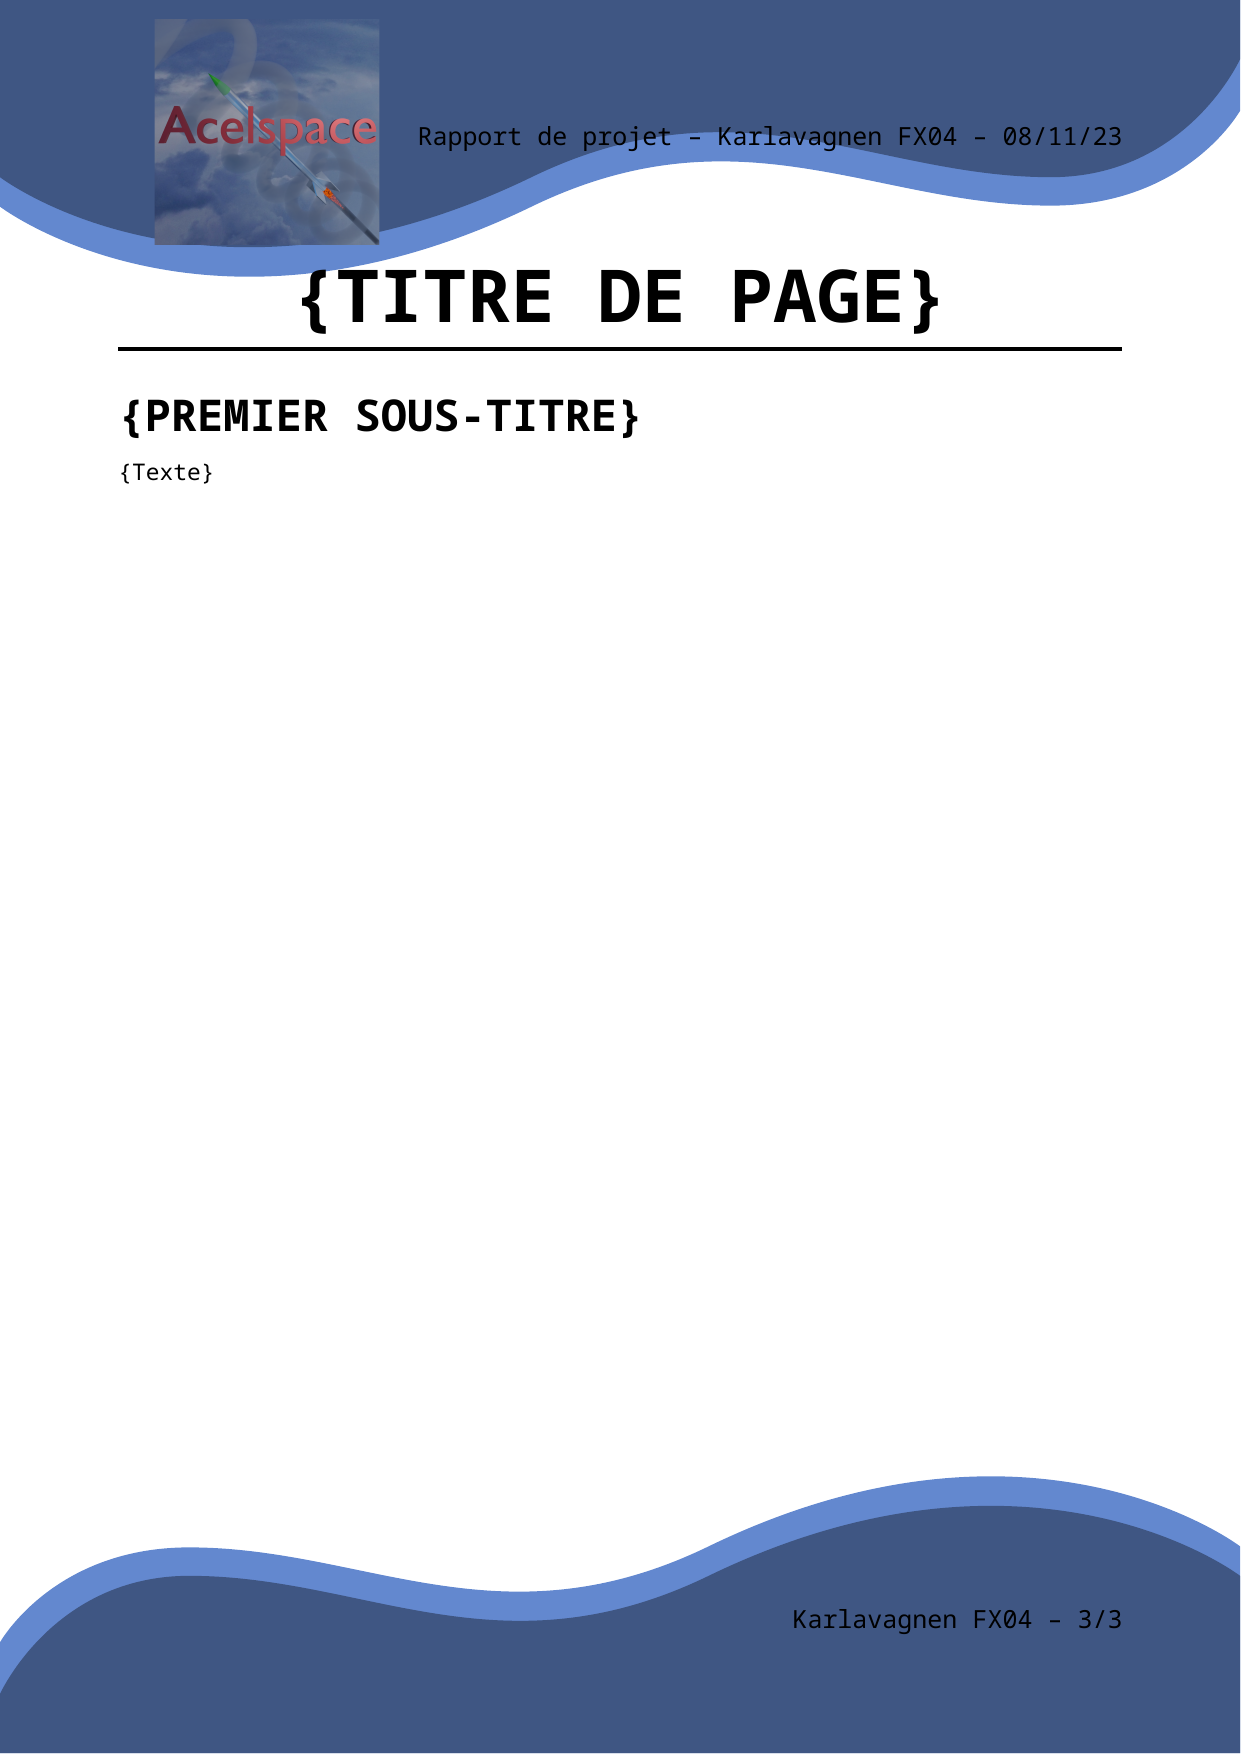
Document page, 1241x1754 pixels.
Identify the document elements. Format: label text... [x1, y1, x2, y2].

subtitle {Titre de Page} [118, 207, 1122, 347]
text {Texte} [118, 456, 1122, 488]
subtitle {Premier Sous-Titre} [118, 384, 1122, 444]
picture [154, 19, 380, 245]
